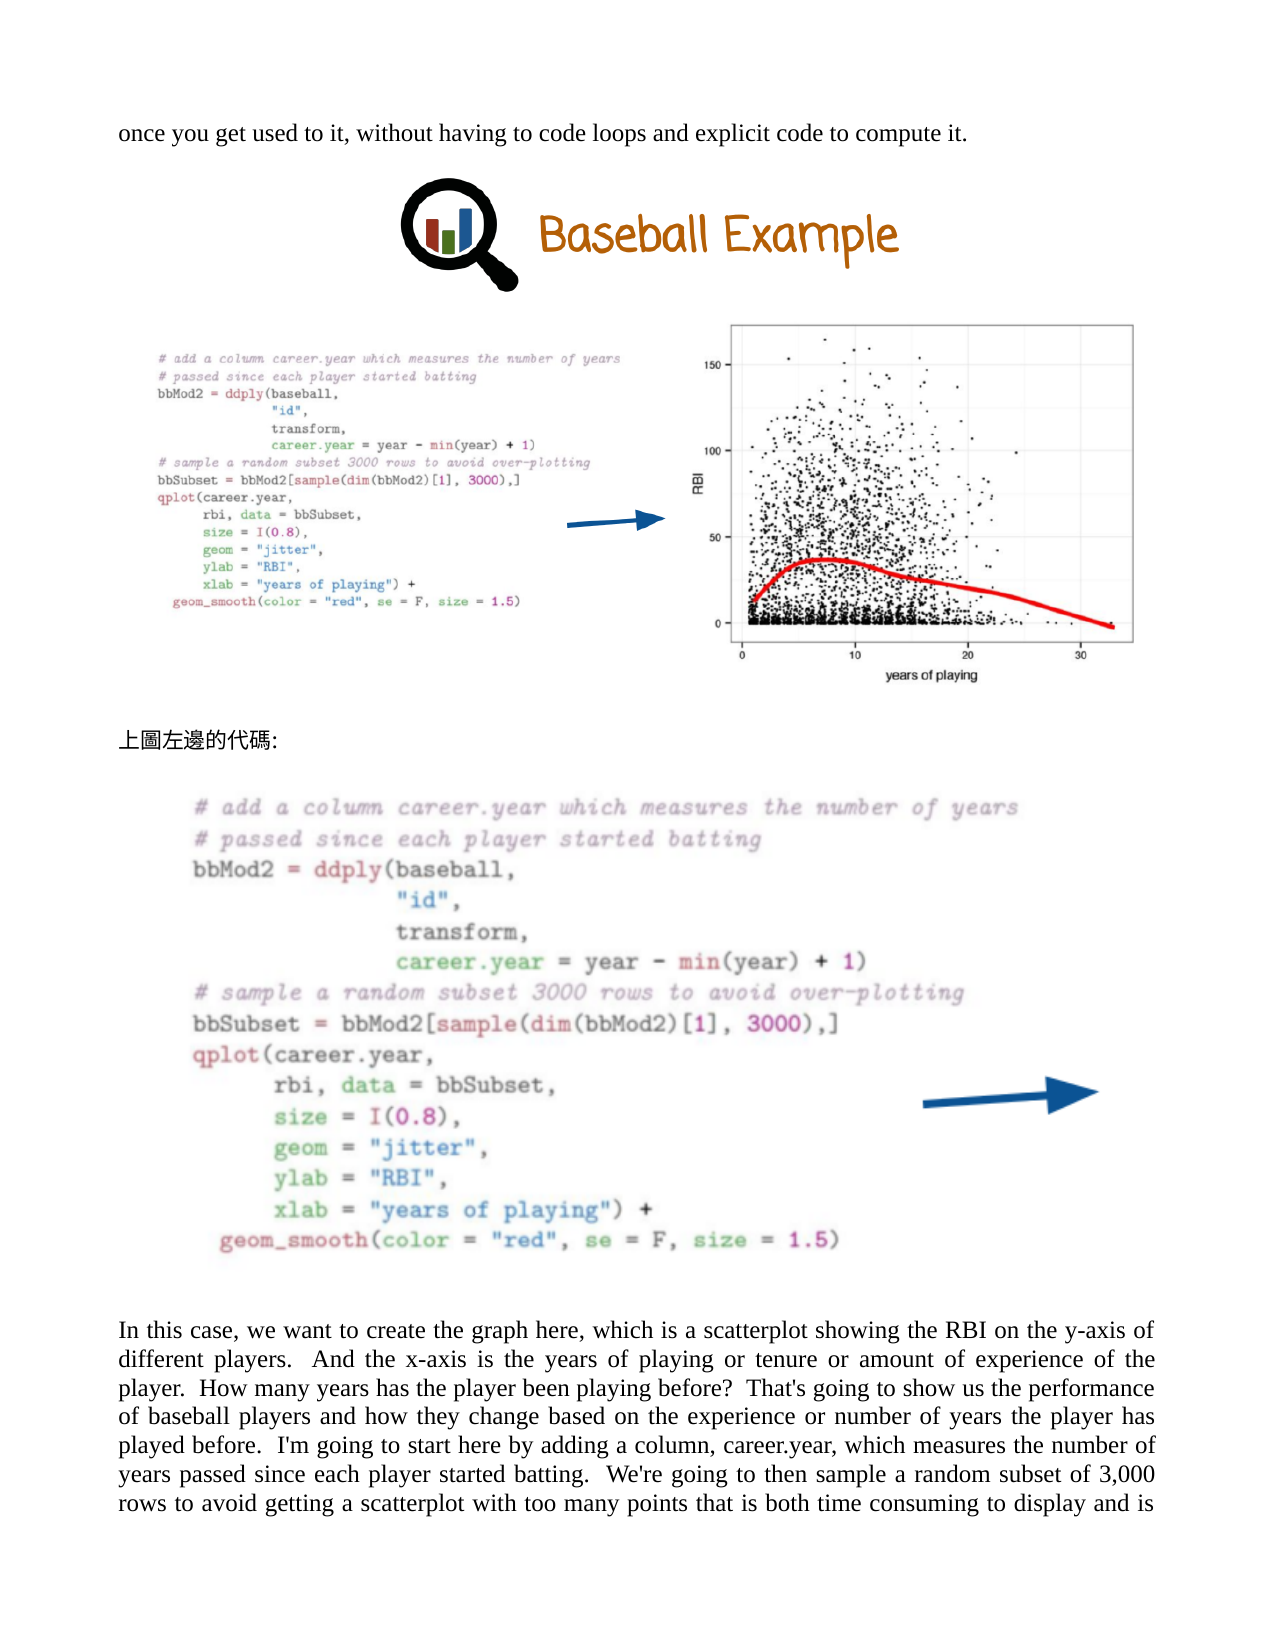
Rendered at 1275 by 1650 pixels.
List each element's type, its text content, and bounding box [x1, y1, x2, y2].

picture [118, 175, 1157, 694]
text 上圖左邊的代碼: [118, 723, 1157, 754]
text In this case, we want to create the graph here, which is a scatterplot showing the RBI on the y-axis of different players. And the x-axis is the years of playing or tenure or amount of experience of the player. How many years has the player been playing before? That's going to show us the performance of baseball players and how they change based on the experience or number of years the player has played before. I'm going to start here by adding a column, career.year, which measures the number of years passed since each player started batting. We're going to then sample a random subset of 3,000 rows to avoid getting a scatterplot with too many points that is both time consuming to display and is [118, 1315, 1157, 1516]
picture [165, 783, 1111, 1287]
text once you get used to it, without having to code loops and explicit code to compute it. [118, 118, 1157, 147]
